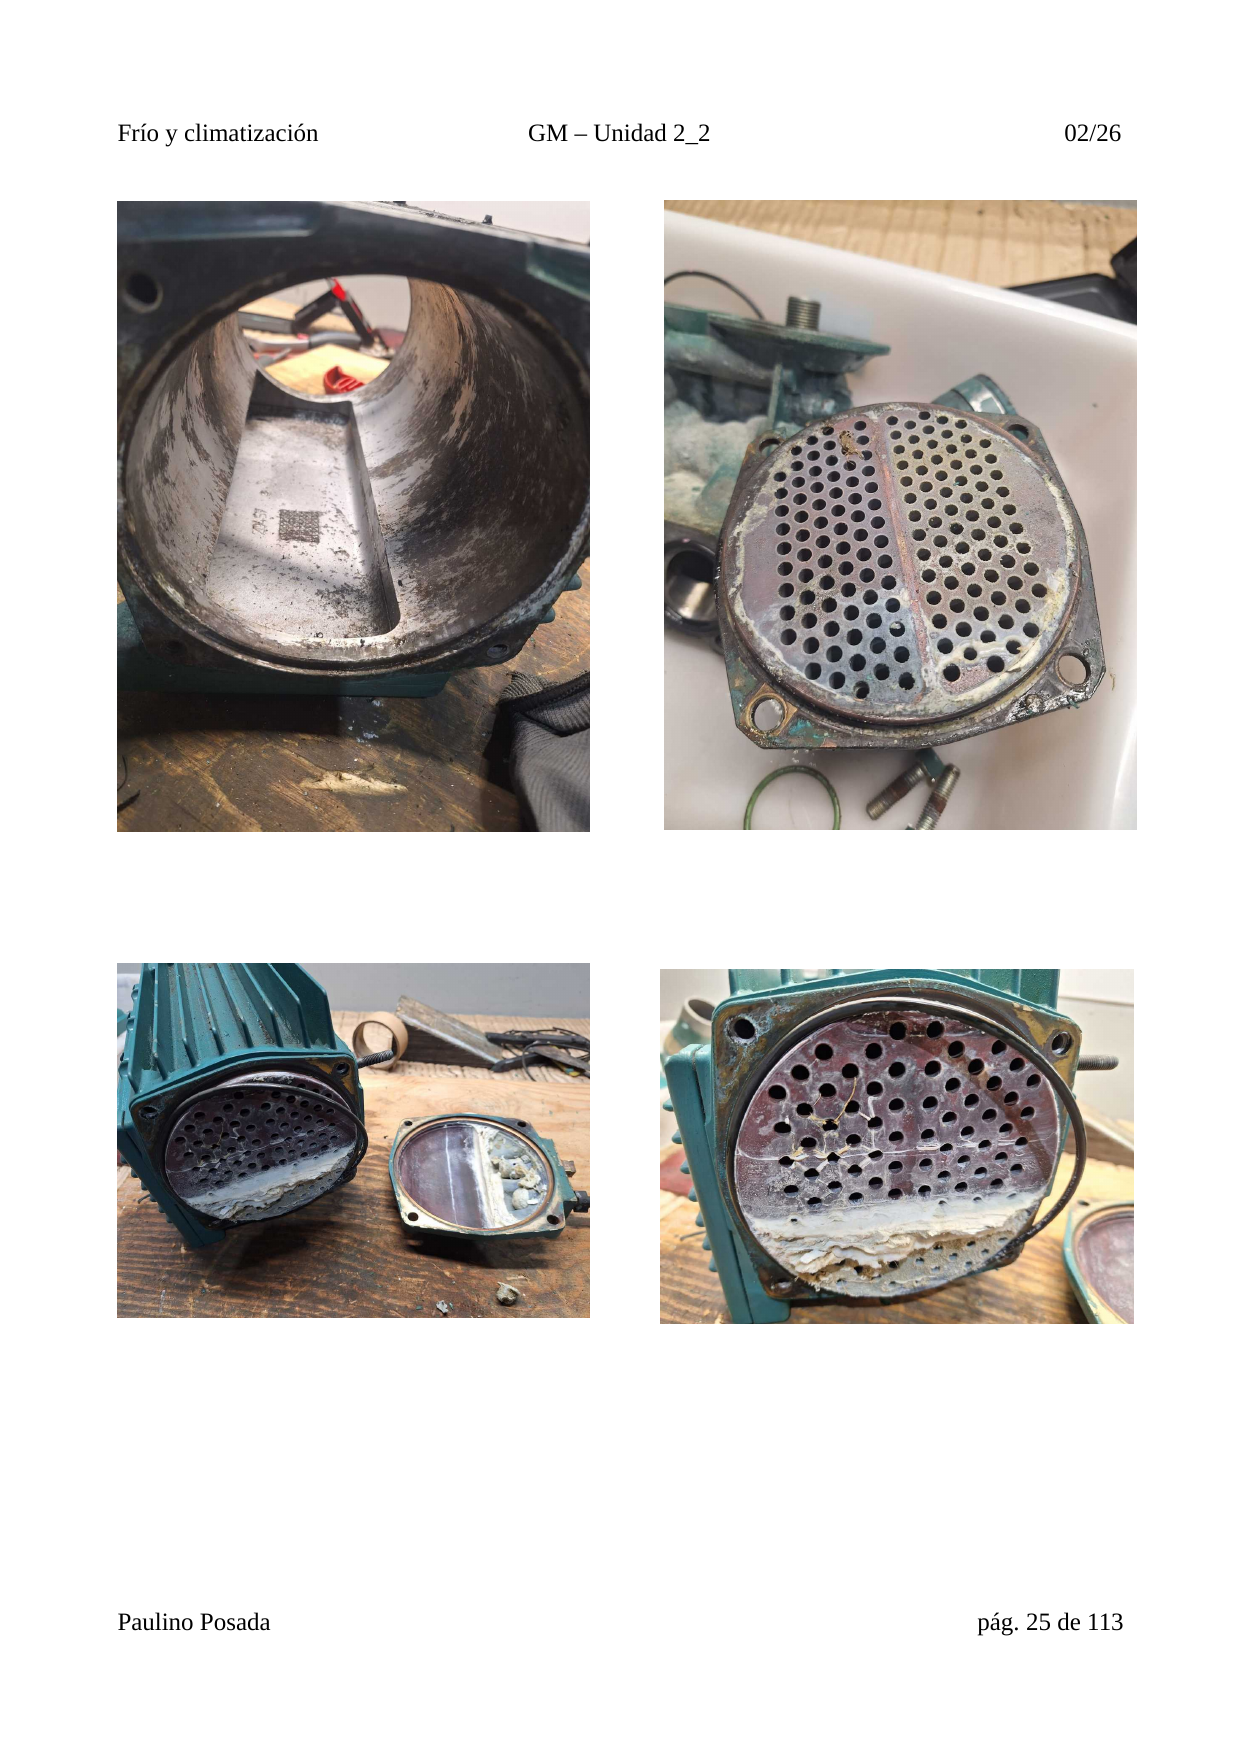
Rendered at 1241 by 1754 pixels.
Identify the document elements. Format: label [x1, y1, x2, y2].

picture [117, 963, 590, 1318]
picture [117, 201, 590, 832]
picture [660, 969, 1134, 1324]
picture [664, 200, 1137, 830]
